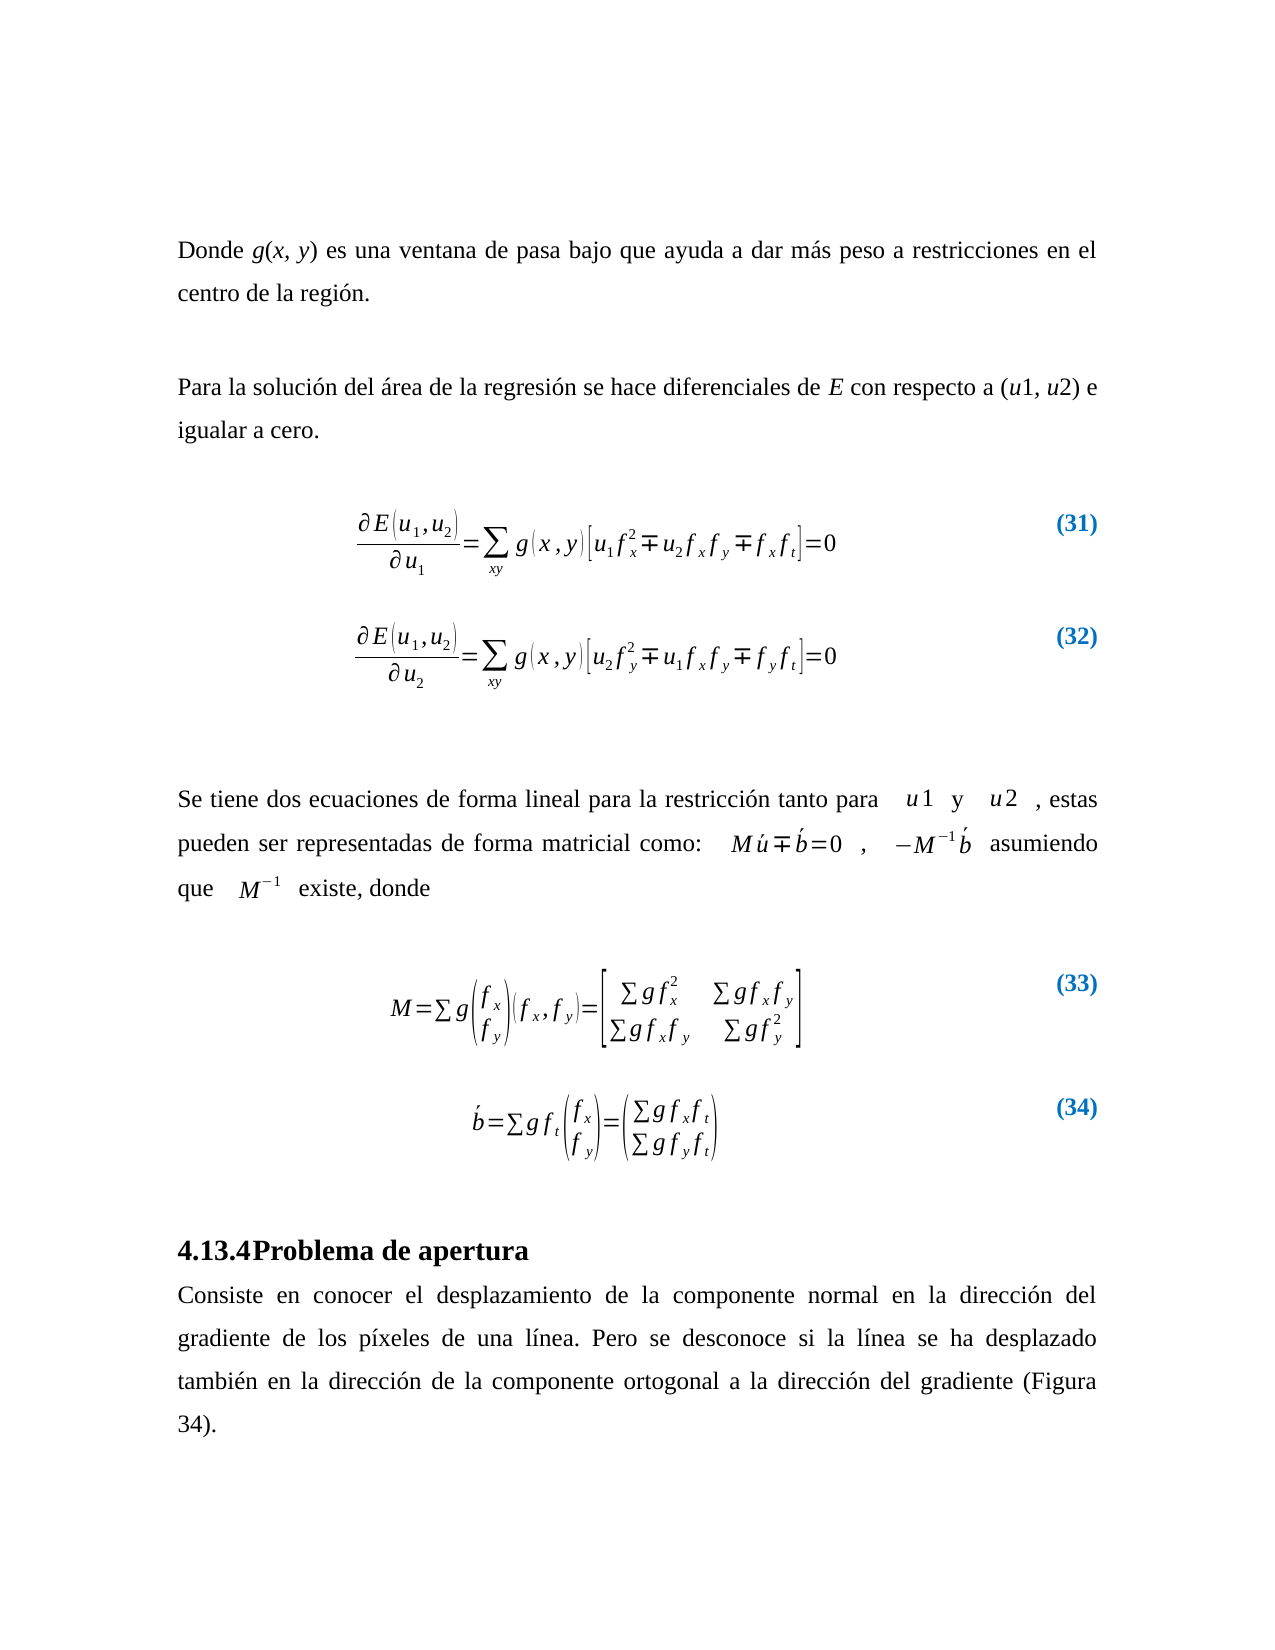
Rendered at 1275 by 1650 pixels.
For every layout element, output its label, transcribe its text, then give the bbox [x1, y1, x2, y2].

text Se tiene dos ecuaciones de forma lineal para la restricción tanto para y , estas pueden ser representadas de forma matricial como: , asumiendo que existe, donde [177, 784, 1098, 903]
table_header [165, 508, 1026, 621]
table_cell [165, 1093, 1026, 1163]
table_header (31) [1026, 508, 1128, 621]
text Consiste en conocer el desplazamiento de la componente normal en la dirección del gradiente de los píxeles de una línea. Pero se desconoce si la línea se ha desplazado también en la dirección de la componente ortogonal a la dirección del gradiente (Figura 34). [177, 1280, 1098, 1438]
table_cell [165, 621, 1026, 691]
text Para la solución del área de la regresión se hace diferenciales de E con respecto a (u1, u2) e igualar a cero. [177, 372, 1098, 443]
table_header [165, 968, 1026, 1092]
table_header (33) [1026, 968, 1128, 1092]
table_cell (34) [1026, 1093, 1128, 1163]
table_cell (32) [1026, 621, 1128, 691]
text Donde g(x, y) es una ventana de pasa bajo que ayuda a dar más peso a restricciones en el centro de la región. [177, 235, 1098, 307]
subtitle Problema de apertura [177, 1233, 1098, 1267]
